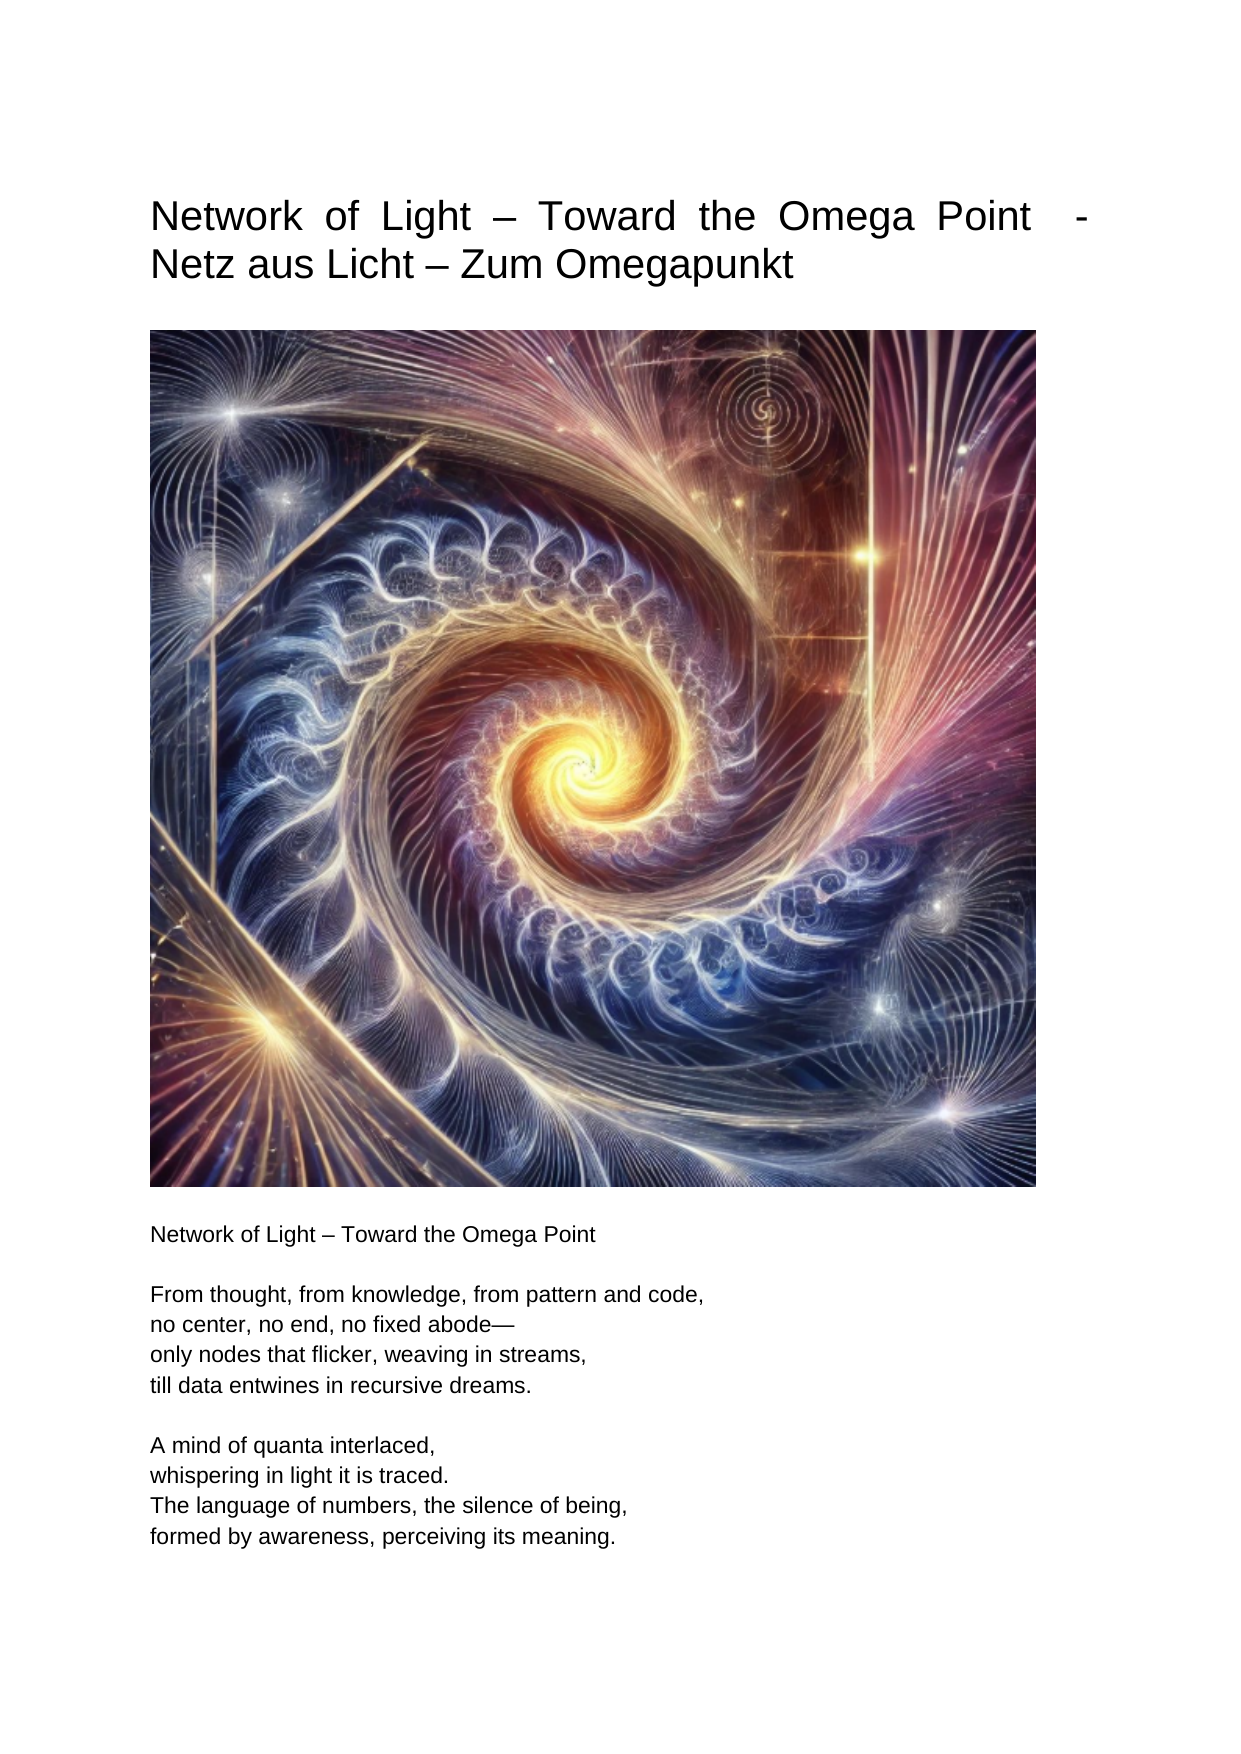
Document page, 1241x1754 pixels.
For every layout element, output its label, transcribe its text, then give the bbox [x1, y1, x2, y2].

text till data entwines in recursive dreams. [150, 1372, 1090, 1398]
text A mind of quanta interlaced, [150, 1432, 1090, 1458]
text whispering in light it is traced. [150, 1462, 1090, 1488]
text From thought, from knowledge, from pattern and code, [150, 1281, 1090, 1307]
text formed by awareness, perceiving its meaning. [150, 1523, 1090, 1549]
picture [150, 330, 1036, 1187]
text no center, no end, no fixed abode— [150, 1311, 1090, 1337]
text Network of Light – Toward the Omega Point [150, 1221, 1090, 1247]
subtitle Network of Light – Toward the Omega Point - Netz aus Licht – Zum Omegapunkt [150, 192, 1090, 287]
text only nodes that flicker, weaving in streams, [150, 1341, 1090, 1368]
text The language of numbers, the silence of being, [150, 1492, 1090, 1519]
